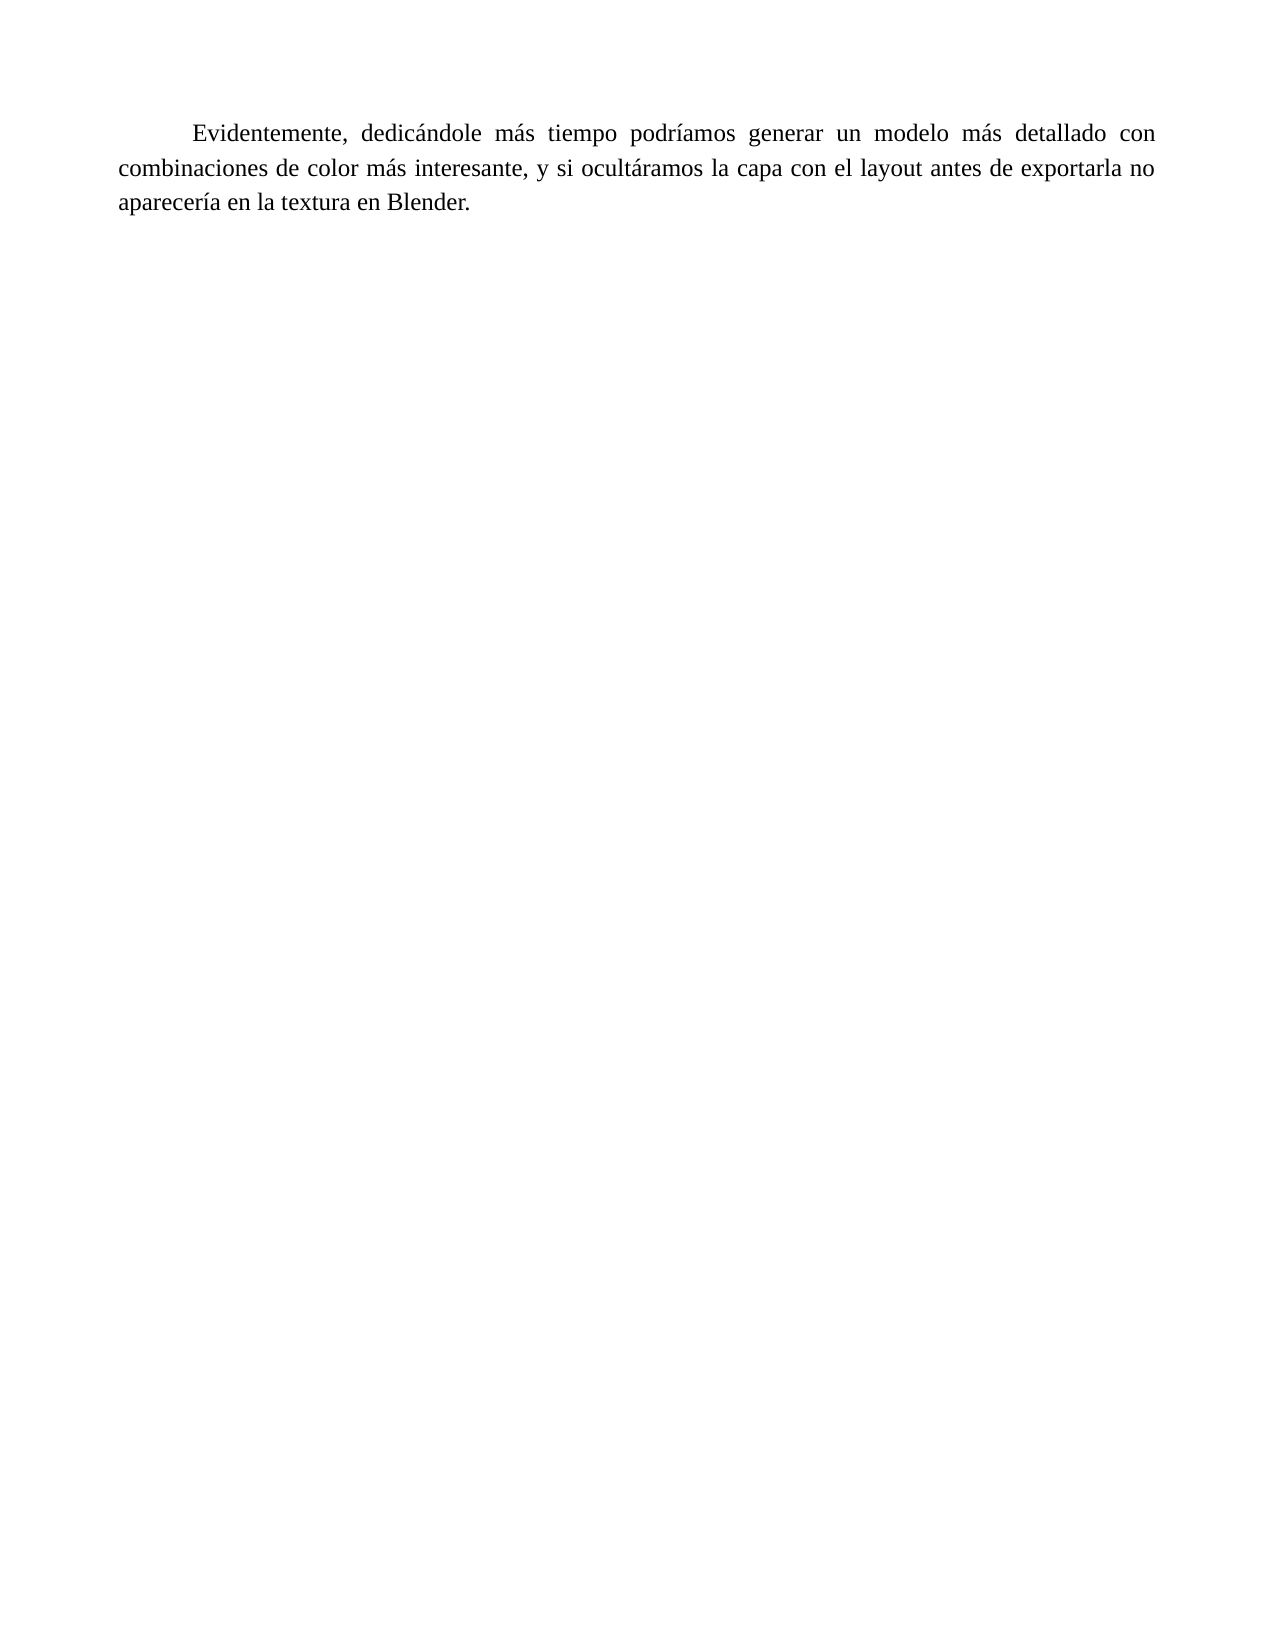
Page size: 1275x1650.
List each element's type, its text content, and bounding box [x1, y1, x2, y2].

text Evidentemente, dedicándole más tiempo podríamos generar un modelo más detallado con combinaciones de color más interesante, y si ocultáramos la capa con el layout antes de exportarla no aparecería en la textura en Blender. [118, 118, 1157, 216]
